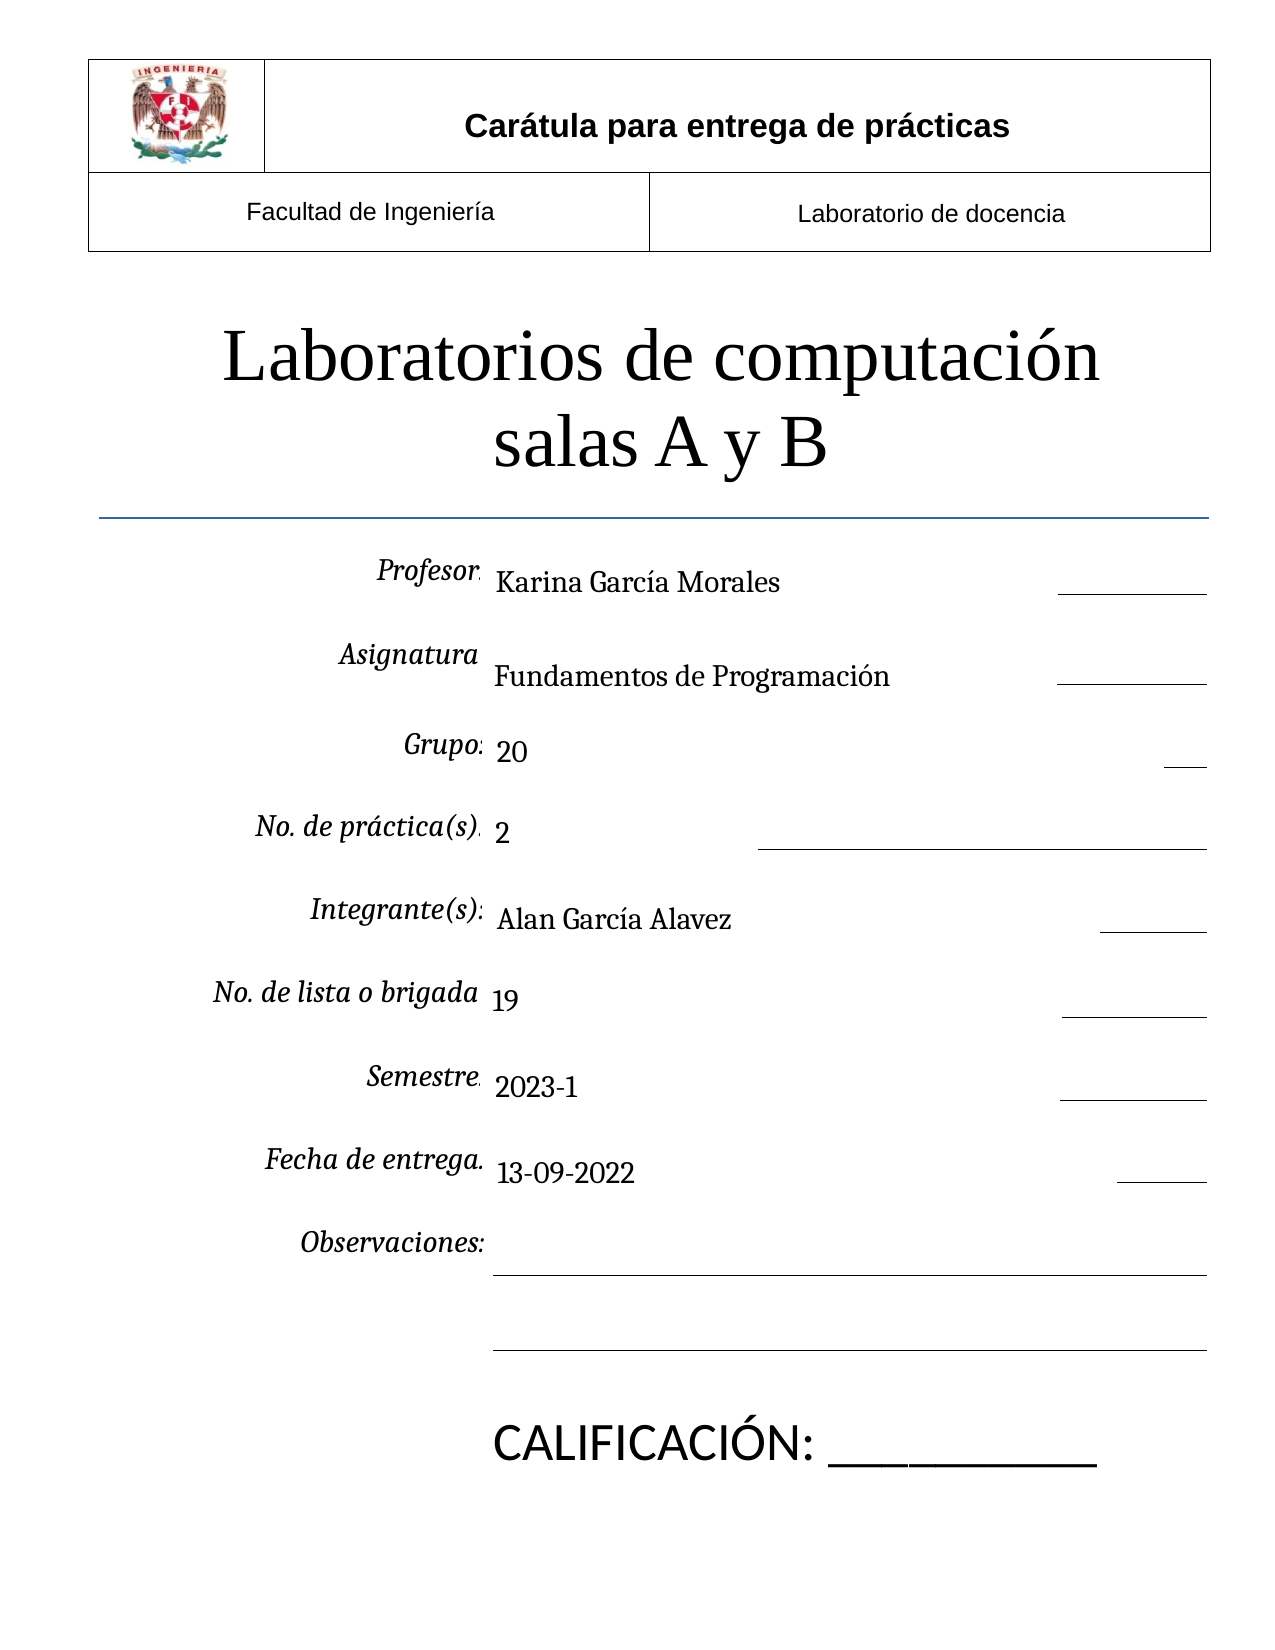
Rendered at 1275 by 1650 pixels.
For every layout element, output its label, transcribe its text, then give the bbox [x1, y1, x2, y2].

table_cell No. de lista o brigada: [118, 932, 482, 1016]
table_cell [478, 933, 1207, 1035]
table_cell [493, 1276, 1207, 1350]
table_header [493, 511, 1207, 517]
table_cell Facultad de Ingeniería [89, 173, 649, 251]
table_header Profesor: [118, 519, 493, 594]
table_cell Observaciones: [118, 1182, 493, 1275]
table_cell [493, 1183, 1207, 1275]
table_cell [482, 1101, 1207, 1197]
table_cell [482, 850, 1207, 978]
text Laboratorios de computación [118, 310, 1205, 396]
table_cell Semestre: [118, 1016, 493, 1099]
table_cell Grupo: [118, 684, 493, 766]
table_header [480, 519, 1207, 613]
table_cell Fecha de entrega: [118, 1100, 482, 1182]
table_cell No. de práctica(s): [118, 766, 493, 849]
table_cell [480, 768, 1207, 883]
text salas A y B [118, 396, 1205, 482]
text CALIFICACIÓN: __________ [118, 1408, 1205, 1474]
table_cell Integrante(s): [118, 849, 493, 932]
table_header Carátula para entrega de prácticas [265, 60, 1210, 172]
table_cell [482, 685, 1207, 792]
table_header [89, 60, 264, 172]
table_cell [118, 1275, 493, 1350]
table_cell Laboratorio de docencia [650, 173, 1210, 251]
table_header [118, 511, 493, 517]
table_cell [479, 595, 1207, 707]
table_cell [480, 1018, 1207, 1161]
table_cell Asignatura: [118, 594, 493, 684]
